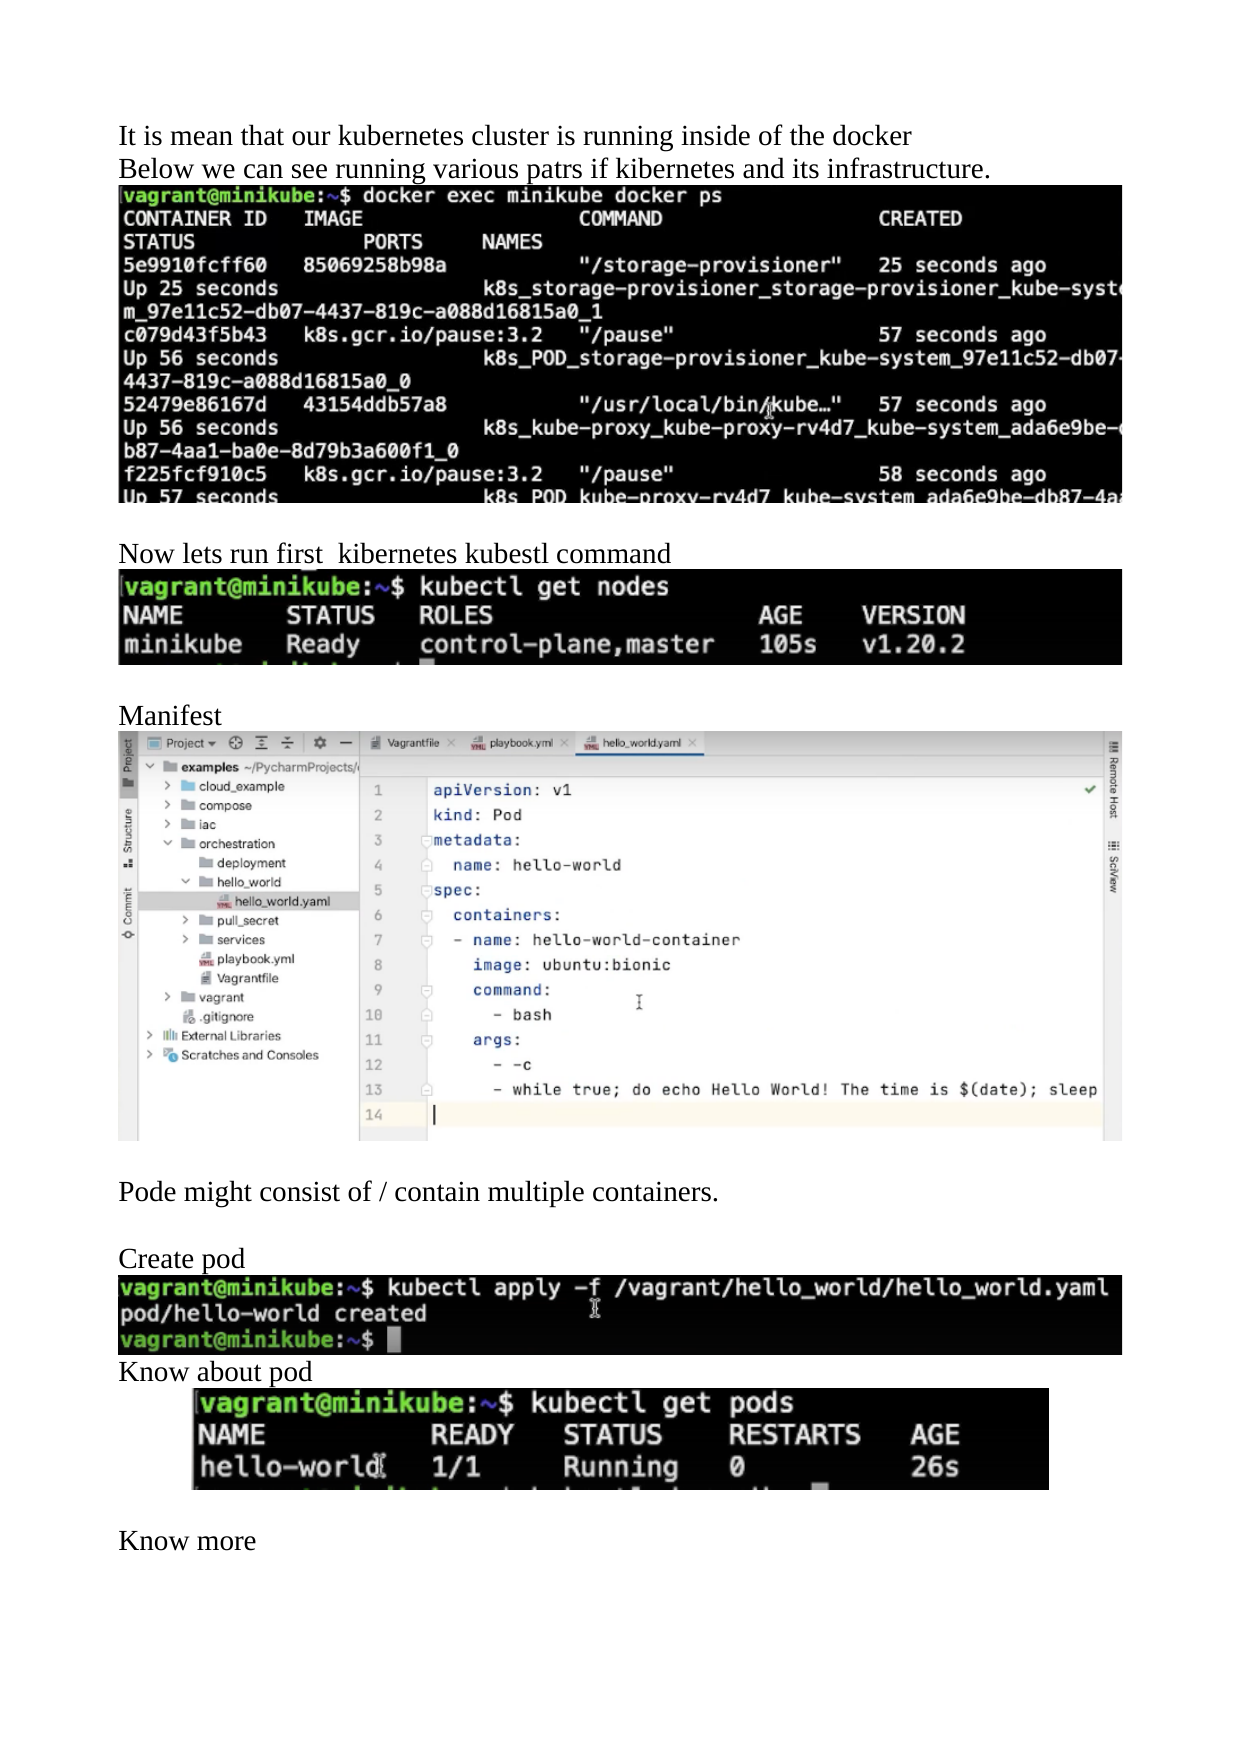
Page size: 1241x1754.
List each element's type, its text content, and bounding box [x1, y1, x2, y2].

text Know about pod [118, 1355, 1122, 1388]
text Pode might consist of / contain multiple containers. [118, 1174, 1122, 1208]
picture [191, 1388, 1049, 1490]
text Below we can see running various patrs if kibernetes and its infrastructure. [118, 152, 1122, 185]
picture [118, 185, 1123, 503]
text Know more [118, 1523, 1122, 1557]
text Create pod [118, 1242, 1122, 1275]
text Manifest [118, 698, 1122, 731]
text Now lets run first kibernetes kubestl command [118, 536, 1122, 569]
picture [118, 569, 1123, 665]
picture [118, 731, 1123, 1141]
text It is mean that our kubernetes cluster is running inside of the docker [118, 118, 1122, 152]
picture [118, 1275, 1123, 1355]
